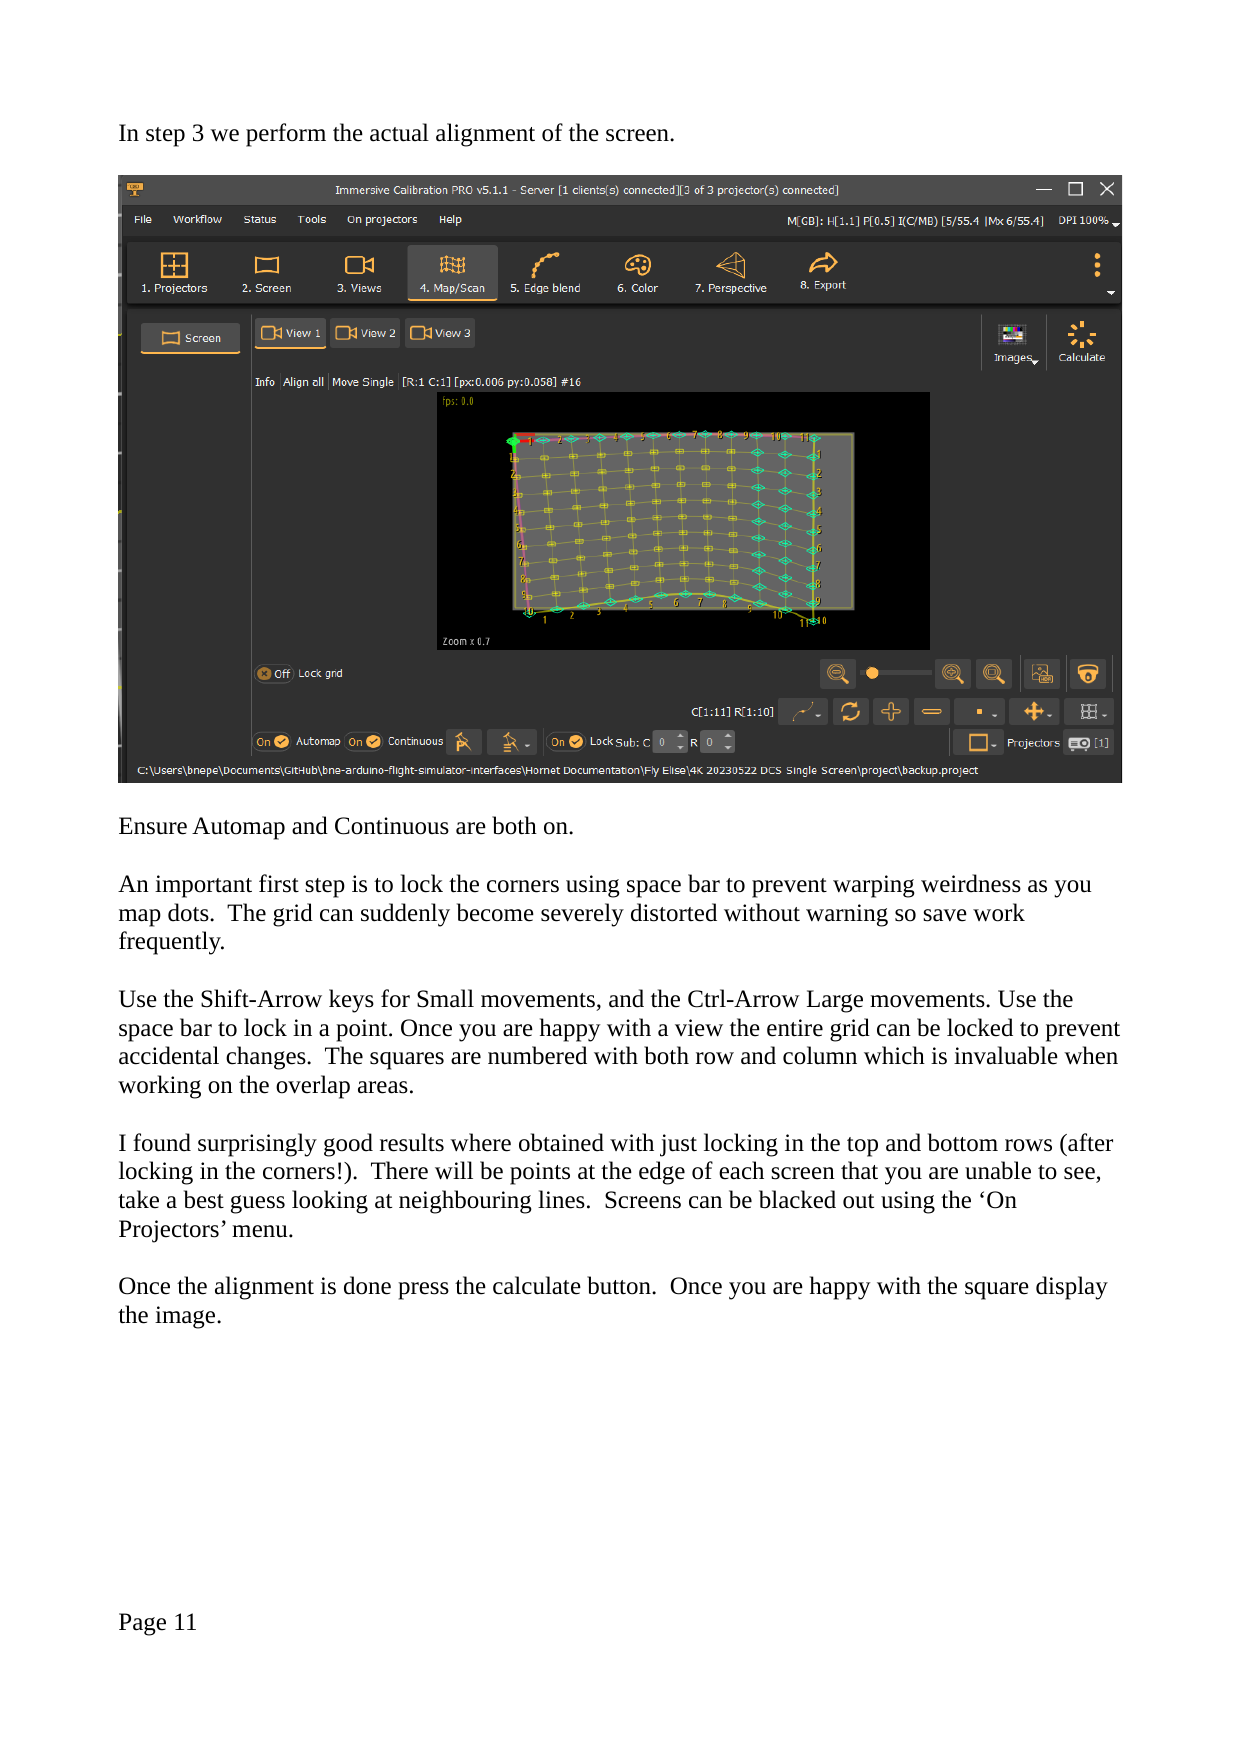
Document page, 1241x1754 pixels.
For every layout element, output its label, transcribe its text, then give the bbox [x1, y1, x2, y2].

text Use the Shift-Arrow keys for Small movements, and the Ctrl-Arrow Large movements. Use the space bar to lock in a point. Once you are happy with a view the entire grid can be locked to prevent accidental changes. The squares are numbered with both row and column which is invaluable when working on the overlap areas. [118, 984, 1122, 1099]
text Ensure Automap and Continuous are both on. [118, 811, 1122, 840]
text I found surprisingly good results where obtained with just locking in the top and bottom rows (after locking in the corners!). There will be points at the edge of each screen that you are unable to see, take a best guess looking at neighbouring lines. Screens can be blacked out using the ‘On Projectors’ menu. [118, 1128, 1122, 1243]
text An important first step is to lock the corners using space bar to prevent warping weirdness as you map dots. The grid can suddenly become severely distorted without warning so save work frequently. [118, 869, 1122, 955]
picture [118, 175, 1123, 783]
text In step 3 we perform the actual alignment of the screen. [118, 118, 1122, 147]
text Once the alignment is done press the calculate button. Once you are happy with the square display the image. [118, 1271, 1122, 1329]
